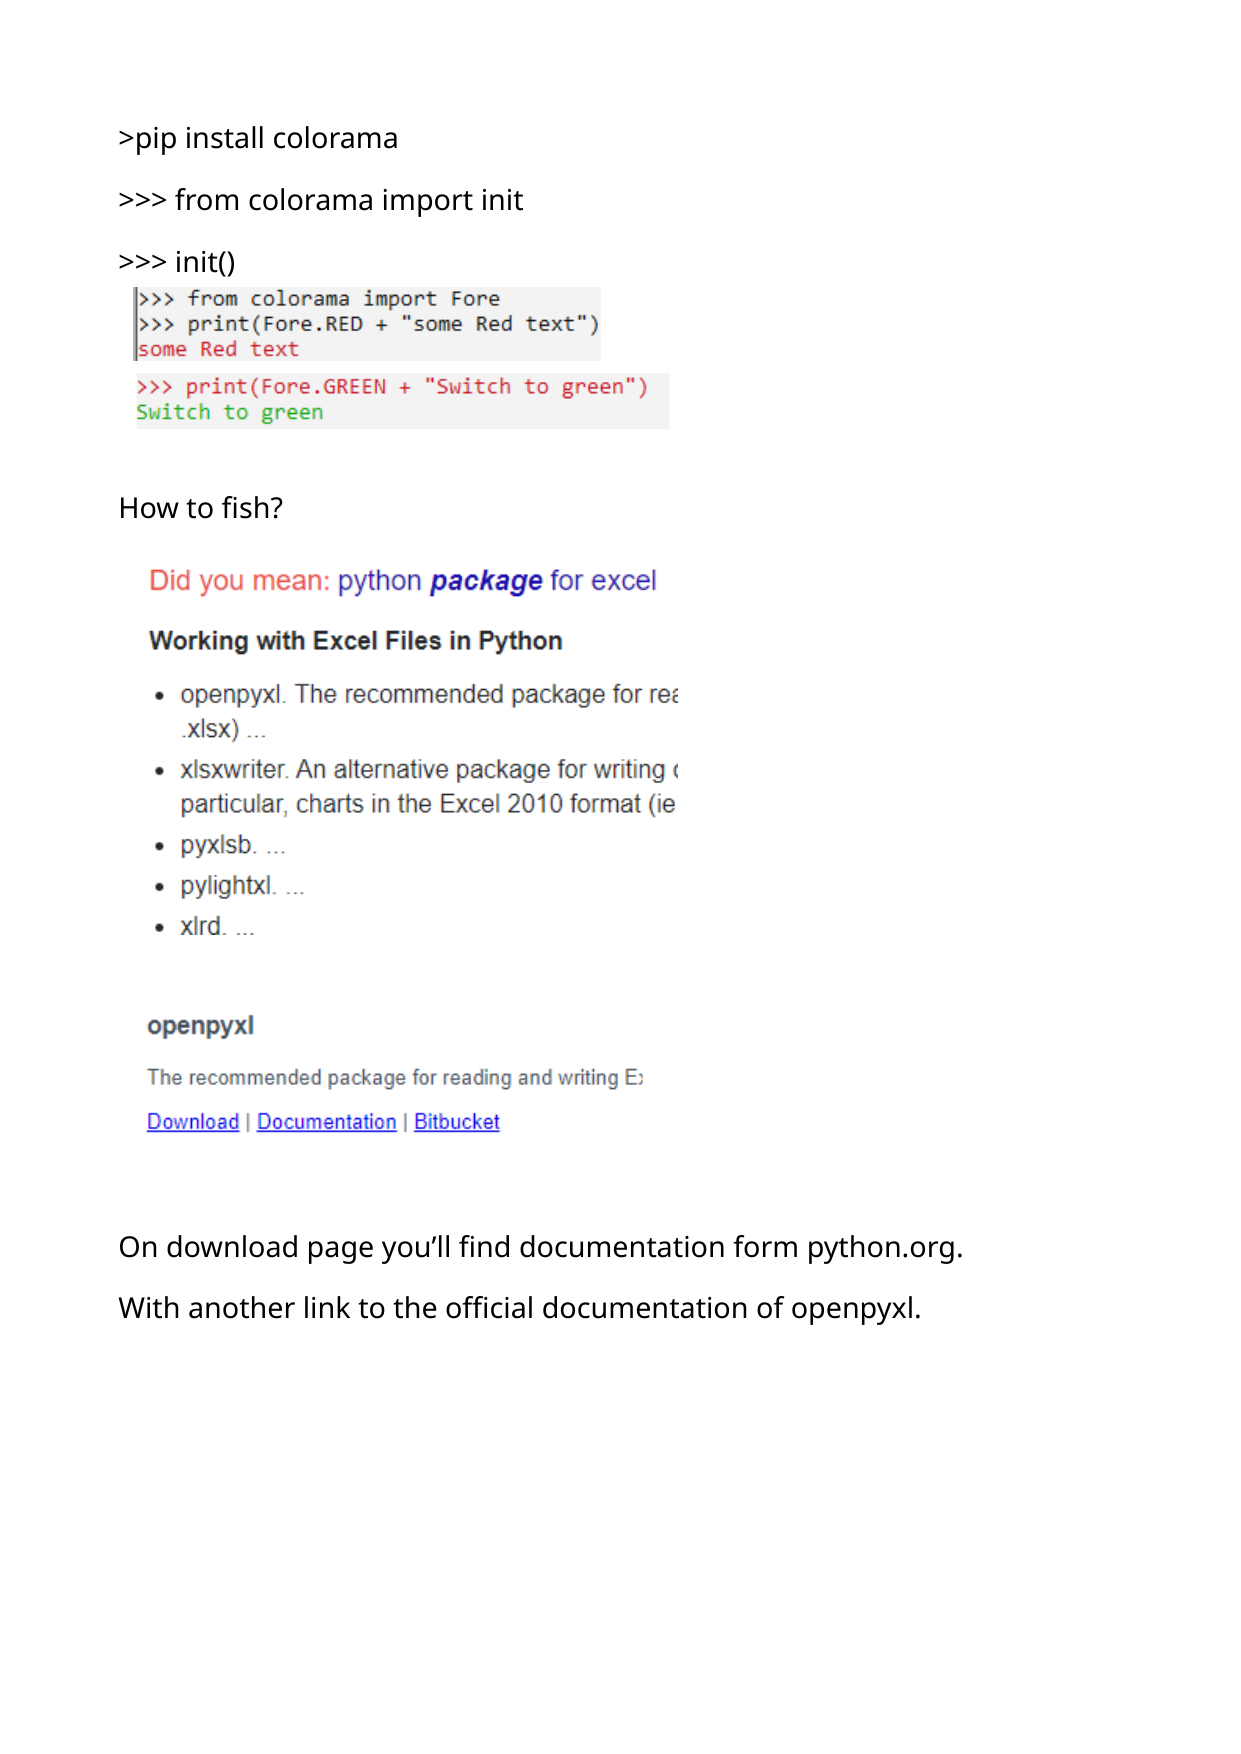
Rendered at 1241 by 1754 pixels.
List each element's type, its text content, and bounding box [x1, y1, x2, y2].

text On download page you’ll find documentation form python.org. [118, 1226, 1122, 1265]
text With another link to the official documentation of openpyxl. [118, 1288, 1122, 1327]
text How to fish? [118, 487, 1122, 527]
picture [133, 287, 601, 361]
text >>> from colorama import init [118, 180, 1122, 219]
picture [137, 549, 678, 935]
text >pip install colorama [118, 118, 1122, 157]
picture [136, 373, 670, 429]
picture [144, 987, 643, 1156]
text >>> init() [118, 241, 1122, 280]
